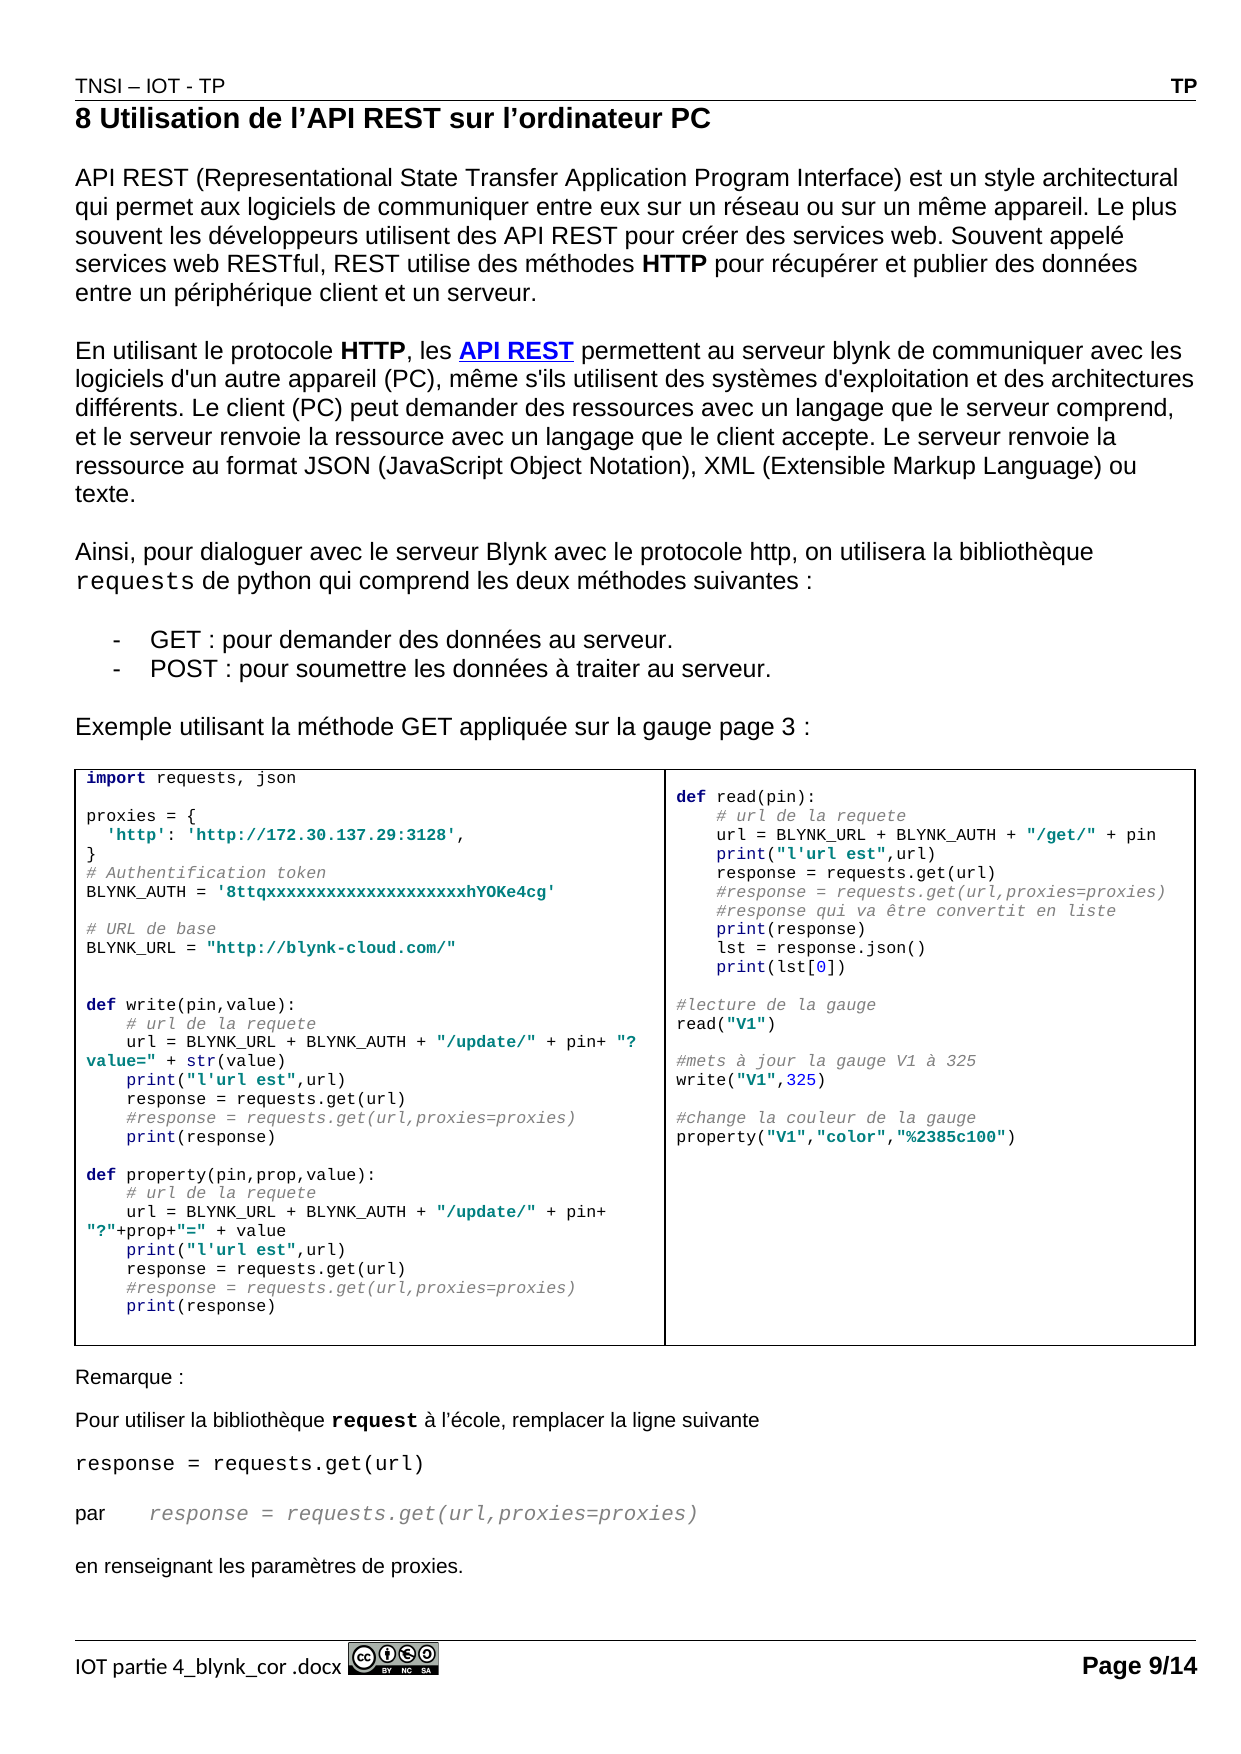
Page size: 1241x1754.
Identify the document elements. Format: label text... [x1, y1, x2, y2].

text response = requests.get(url) [75, 1453, 1196, 1477]
list GET : pour demander des données au serveur. [112, 625, 1196, 654]
text En utilisant le protocole HTTP, les API REST permettent au serveur blynk de communiquer avec les logiciels d'un autre appareil (PC), même s'ils utilisent des systèmes d'exploitation et des architectures différents. Le client (PC) peut demander des ressources avec un langage que le serveur comprend, et le serveur renvoie la ressource avec un langage que le client accepte. Le serveur renvoie la ressource au format JSON (JavaScript Object Notation), XML (Extensible Markup Language) ou texte. [75, 336, 1196, 508]
text Ainsi, pour dialoguer avec le serveur Blynk avec le protocole http, on utilisera la bibliothèque requests de python qui comprend les deux méthodes suivantes : [75, 537, 1196, 597]
text 8 Utilisation de l’API REST sur l’ordinateur PC [75, 101, 1196, 134]
text Exemple utilisant la méthode GET appliquée sur la gauge page 3 : [75, 712, 1196, 740]
text Remarque : [75, 1365, 1196, 1389]
text Pour utiliser la bibliothèque request à l’école, remplacer la ligne suivante [75, 1408, 1196, 1434]
table_header def read(pin): # url de la requete url = BLYNK_URL + BLYNK_AUTH + "/get/" + pin print("l'url est",url) response = requests.get(url) #response = requests.get(url,proxies=proxies) #response qui va être convertit en liste print(response) lst = response.json() print(lst[0]) #lecture de la gauge read("V1") #mets à jour la gauge V1 à 325 write("V1",325) #change la couleur de la gauge property("V1","color","%2385c100") [666, 770, 1194, 1345]
text par response = requests.get(url,proxies=proxies) [75, 1501, 1196, 1554]
list POST : pour soumettre les données à traiter au serveur. [112, 654, 1196, 683]
text API REST (Representational State Transfer Application Program Interface) est un style architectural qui permet aux logiciels de communiquer entre eux sur un réseau ou sur un même appareil. Le plus souvent les développeurs utilisent des API REST pour créer des services web. Souvent appelé services web RESTful, REST utilise des méthodes HTTP pour récupérer et publier des données entre un périphérique client et un serveur. [75, 163, 1196, 307]
picture [348, 1642, 439, 1675]
text en renseignant les paramètres de proxies. [75, 1554, 1196, 1578]
